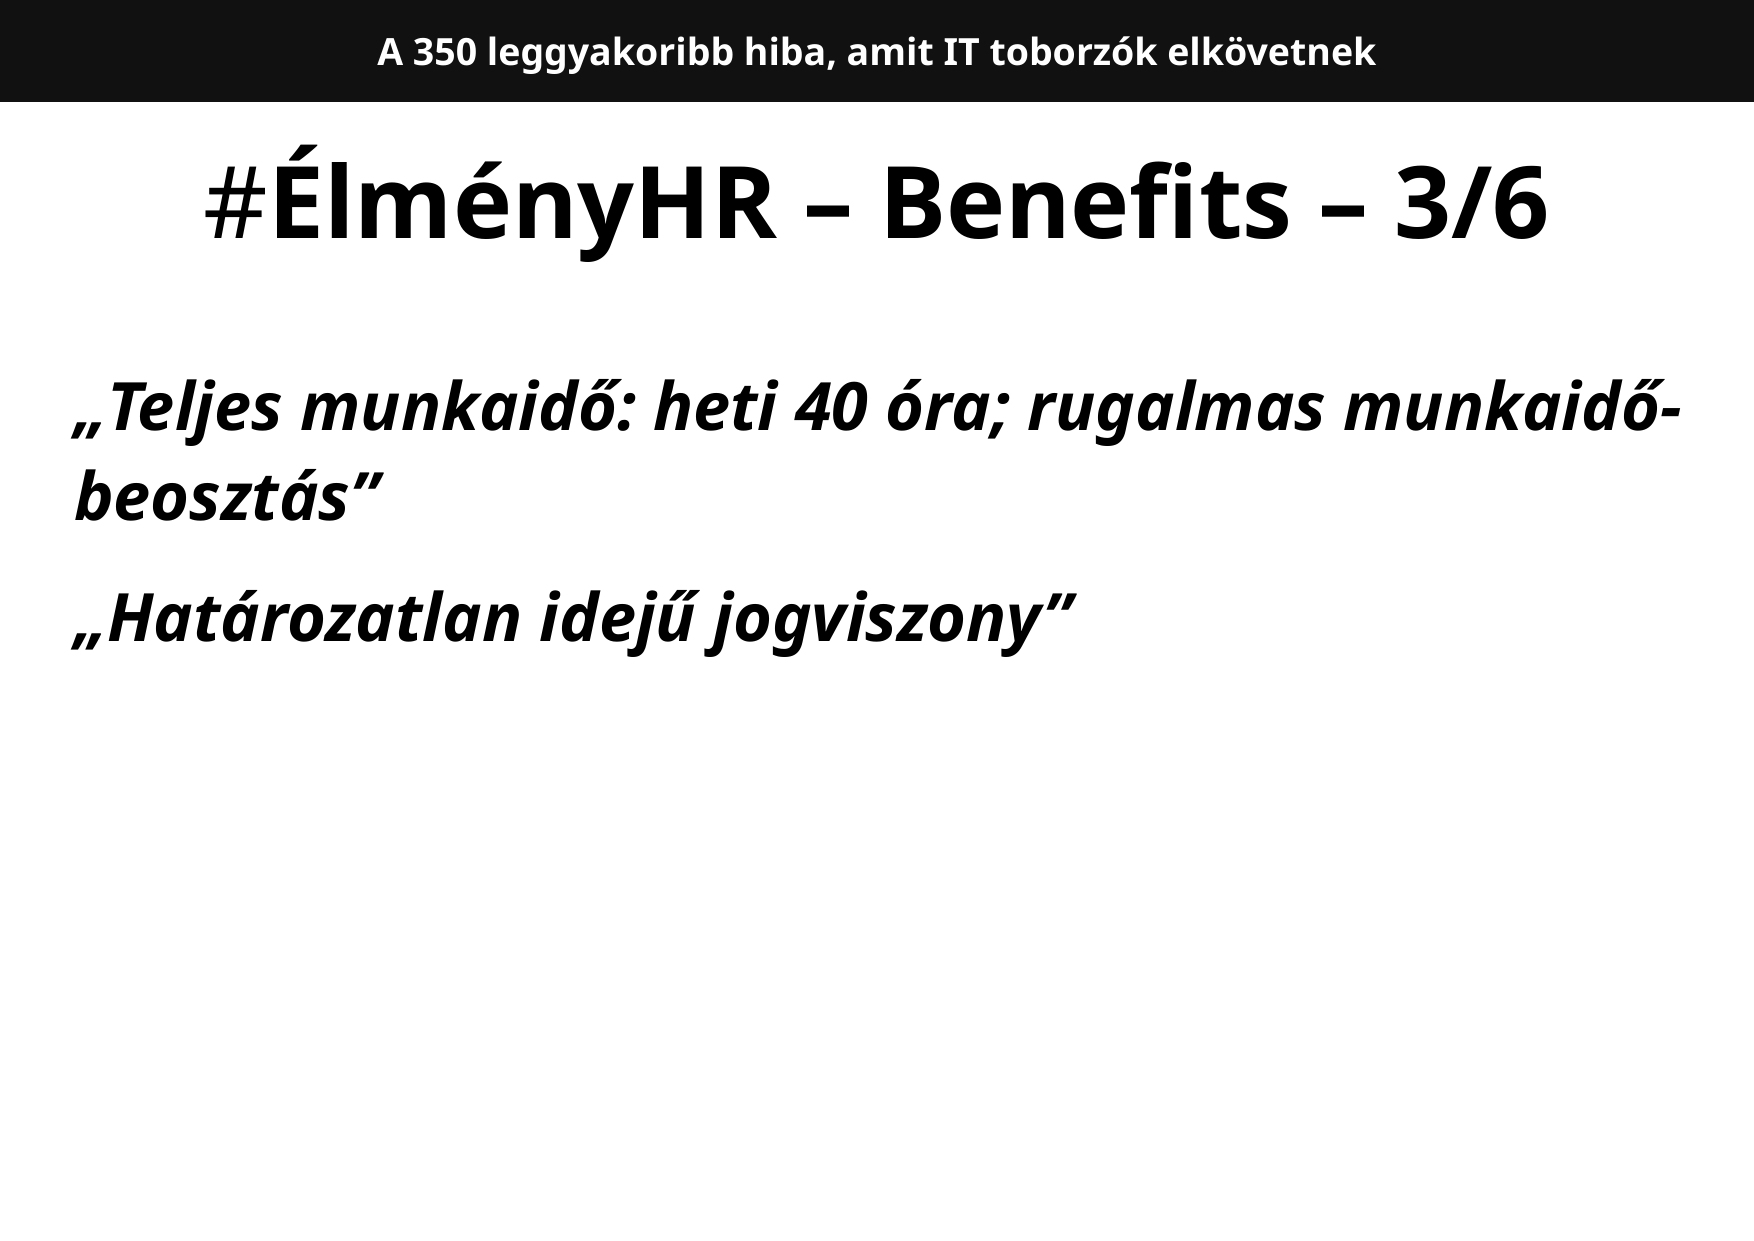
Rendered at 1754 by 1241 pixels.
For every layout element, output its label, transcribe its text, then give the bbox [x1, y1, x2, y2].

text „Teljes munkaidő: heti 40 óra; rugalmas munkaidő-beosztás” [74, 359, 1754, 540]
text „Határozatlan idejű jogviszony” [74, 570, 1754, 661]
text #ÉlményHR – Benefits – 3/6 [0, 132, 1754, 268]
